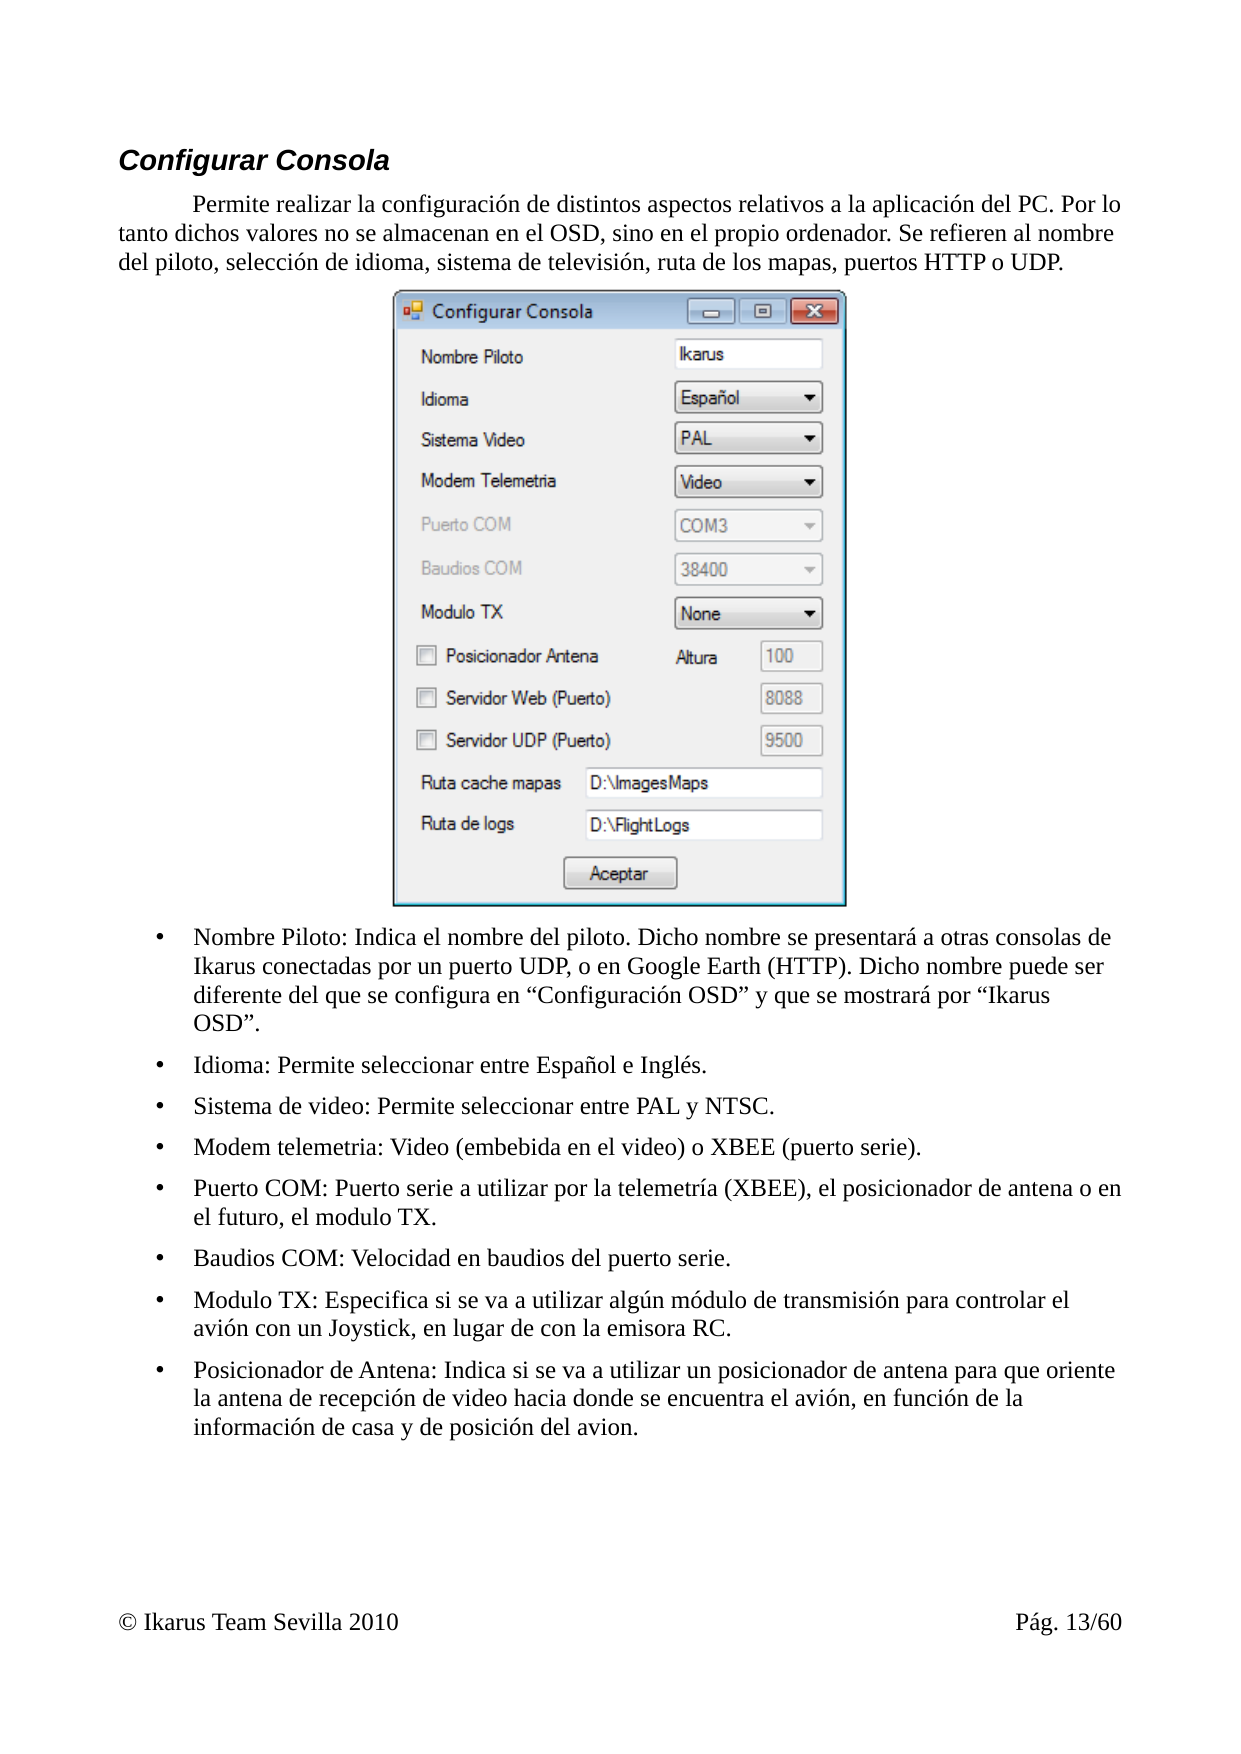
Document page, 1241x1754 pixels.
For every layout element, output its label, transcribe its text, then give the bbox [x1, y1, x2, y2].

list Modem telemetria: Video (embebida en el video) o XBEE (puerto serie). [156, 1132, 1122, 1161]
text Permite realizar la configuración de distintos aspectos relativos a la aplicación del PC. Por lo tanto dichos valores no se almacenan en el OSD, sino en el propio ordenador. Se refieren al nombre del piloto, selección de idioma, sistema de televisión, ruta de los mapas, puertos HTTP o UDP. [118, 189, 1122, 275]
list Nombre Piloto: Indica el nombre del piloto. Dicho nombre se presentará a otras consolas de Ikarus conectadas por un puerto UDP, o en Google Earth (HTTP). Dicho nombre puede ser diferente del que se configura en “Configuración OSD” y que se mostrará por “Ikarus OSD”. [156, 922, 1122, 1037]
list Sistema de video: Permite seleccionar entre PAL y NTSC. [156, 1091, 1122, 1120]
list Posicionador de Antena: Indica si se va a utilizar un posicionador de antena para que oriente la antena de recepción de video hacia donde se encuentra el avión, en función de la información de casa y de posición del avion. [156, 1355, 1122, 1441]
picture [390, 287, 850, 910]
list Puerto COM: Puerto serie a utilizar por la telemetría (XBEE), el posicionador de antena o en el futuro, el modulo TX. [156, 1173, 1122, 1231]
list Modulo TX: Especifica si se va a utilizar algún módulo de transmisión para controlar el avión con un Joystick, en lugar de con la emisora RC. [156, 1285, 1122, 1342]
list Idioma: Permite seleccionar entre Español e Inglés. [156, 1050, 1122, 1078]
subtitle Configurar Consola [118, 143, 1122, 177]
list Baudios COM: Velocidad en baudios del puerto serie. [156, 1243, 1122, 1272]
